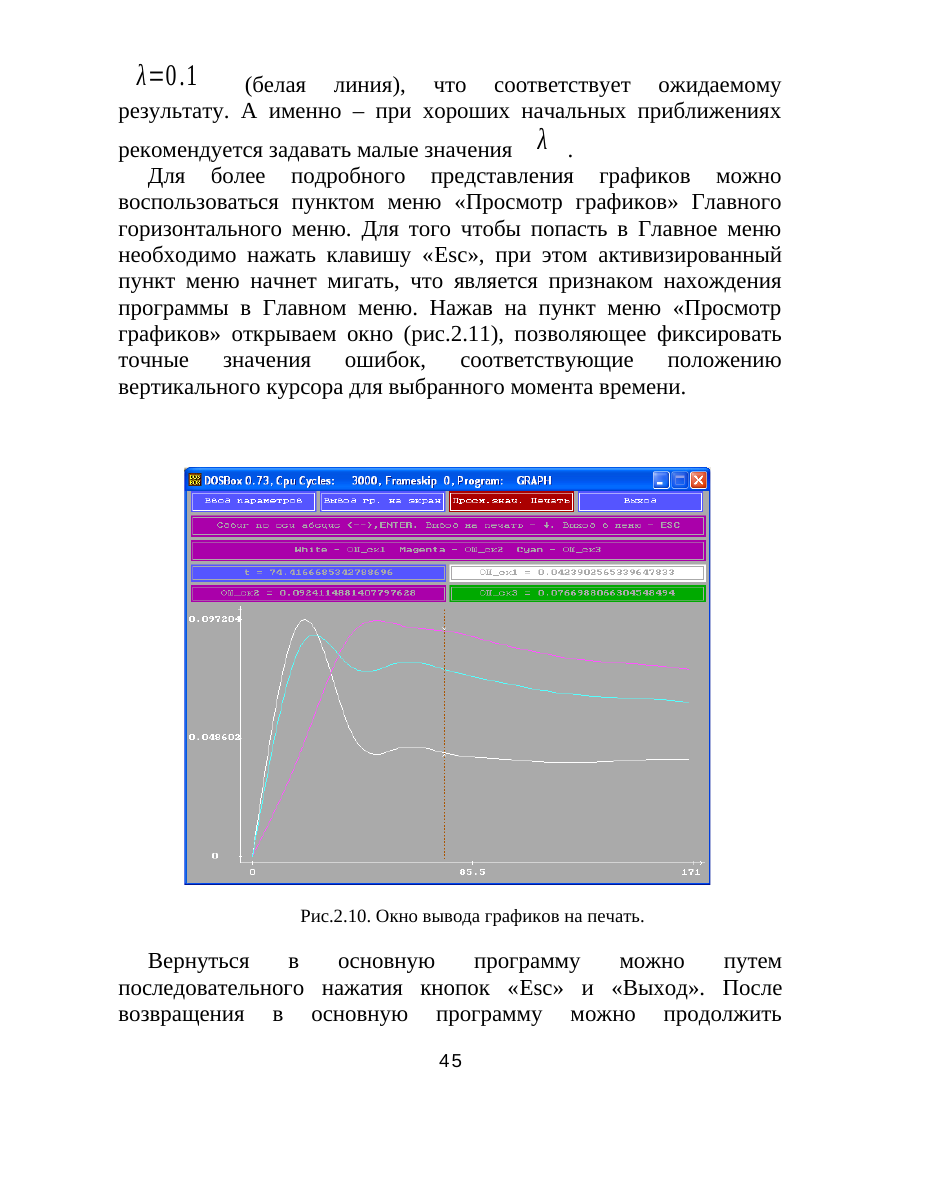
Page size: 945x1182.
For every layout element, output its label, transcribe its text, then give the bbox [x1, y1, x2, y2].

text Для более подробного представления графиков можно воспользоваться пунктом меню «Просмотр графиков» Главного горизонтального меню. Для того чтобы попасть в Главное меню необходимо нажать клавишу «Esc», при этом активизированный пункт меню начнет мигать, что является признаком нахождения программы в Главном меню. Нажав на пункт меню «Просмотр графиков» открываем окно (рис.2.11), позволяющее фиксировать точные значения ошибок, соответствующие положению вертикального курсора для выбранного момента времени. [118, 162, 783, 399]
text Рис.2.10. Окно вывода графиков на печать. [118, 905, 783, 927]
text Как видно, для данного примера, наилучшая скорость сходимости и наименьшая ошибка оценки достигаются при (белая линия), что соответствует ожидаемому результату. А именно – при хороших начальных приближениях рекомендуется задавать малые значения . [118, 59, 783, 162]
text Вернуться в основную программу можно путем последовательного нажатия кнопок «Esc» и «Выход». После возвращения в основную программу можно продолжить [118, 948, 783, 1027]
picture [184, 467, 711, 885]
